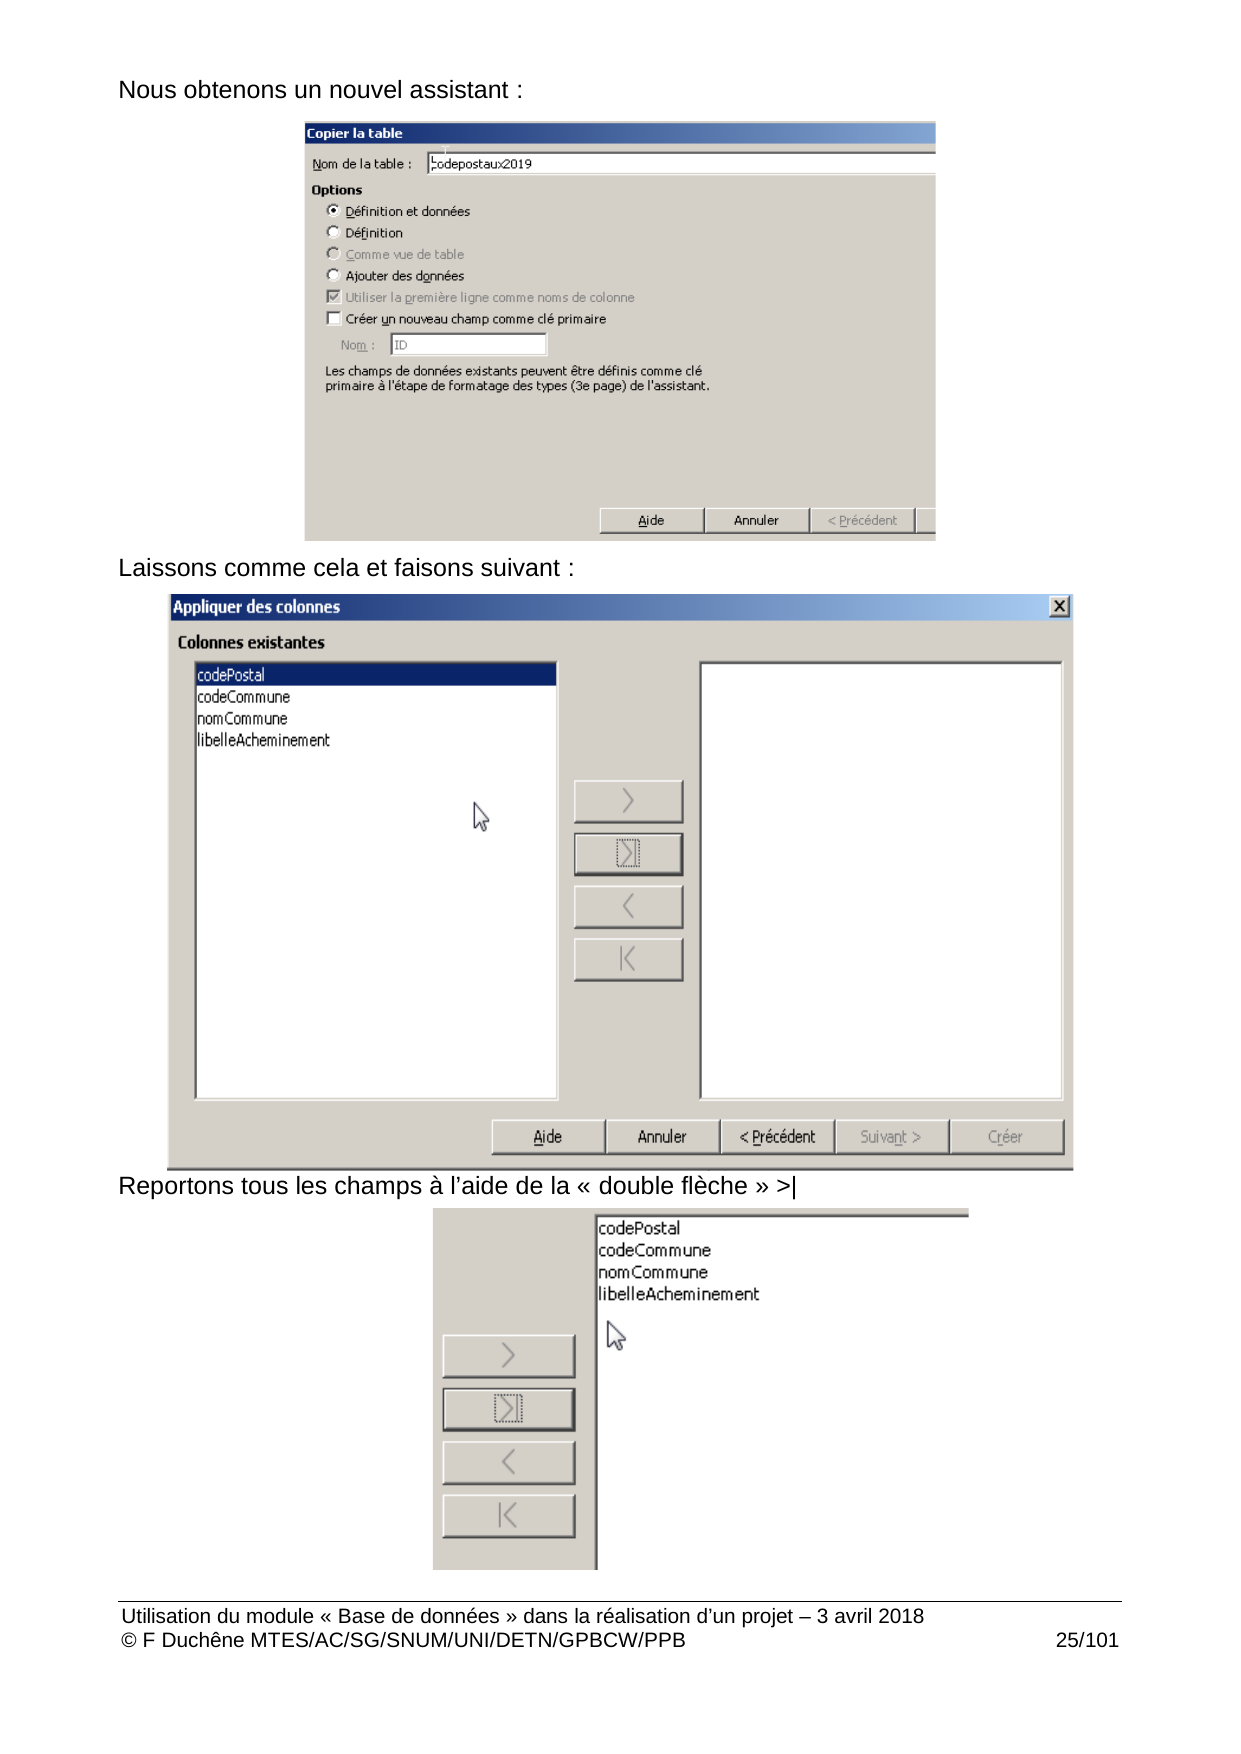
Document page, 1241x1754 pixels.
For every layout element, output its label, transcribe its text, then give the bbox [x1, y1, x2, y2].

text Nous obtenons un nouvel assistant : [118, 75, 1122, 104]
picture [432, 1208, 969, 1570]
text Reportons tous les champs à l’aide de la « double flèche » >| [118, 594, 1122, 1200]
text Laissons comme cela et faisons suivant : [118, 552, 1122, 582]
